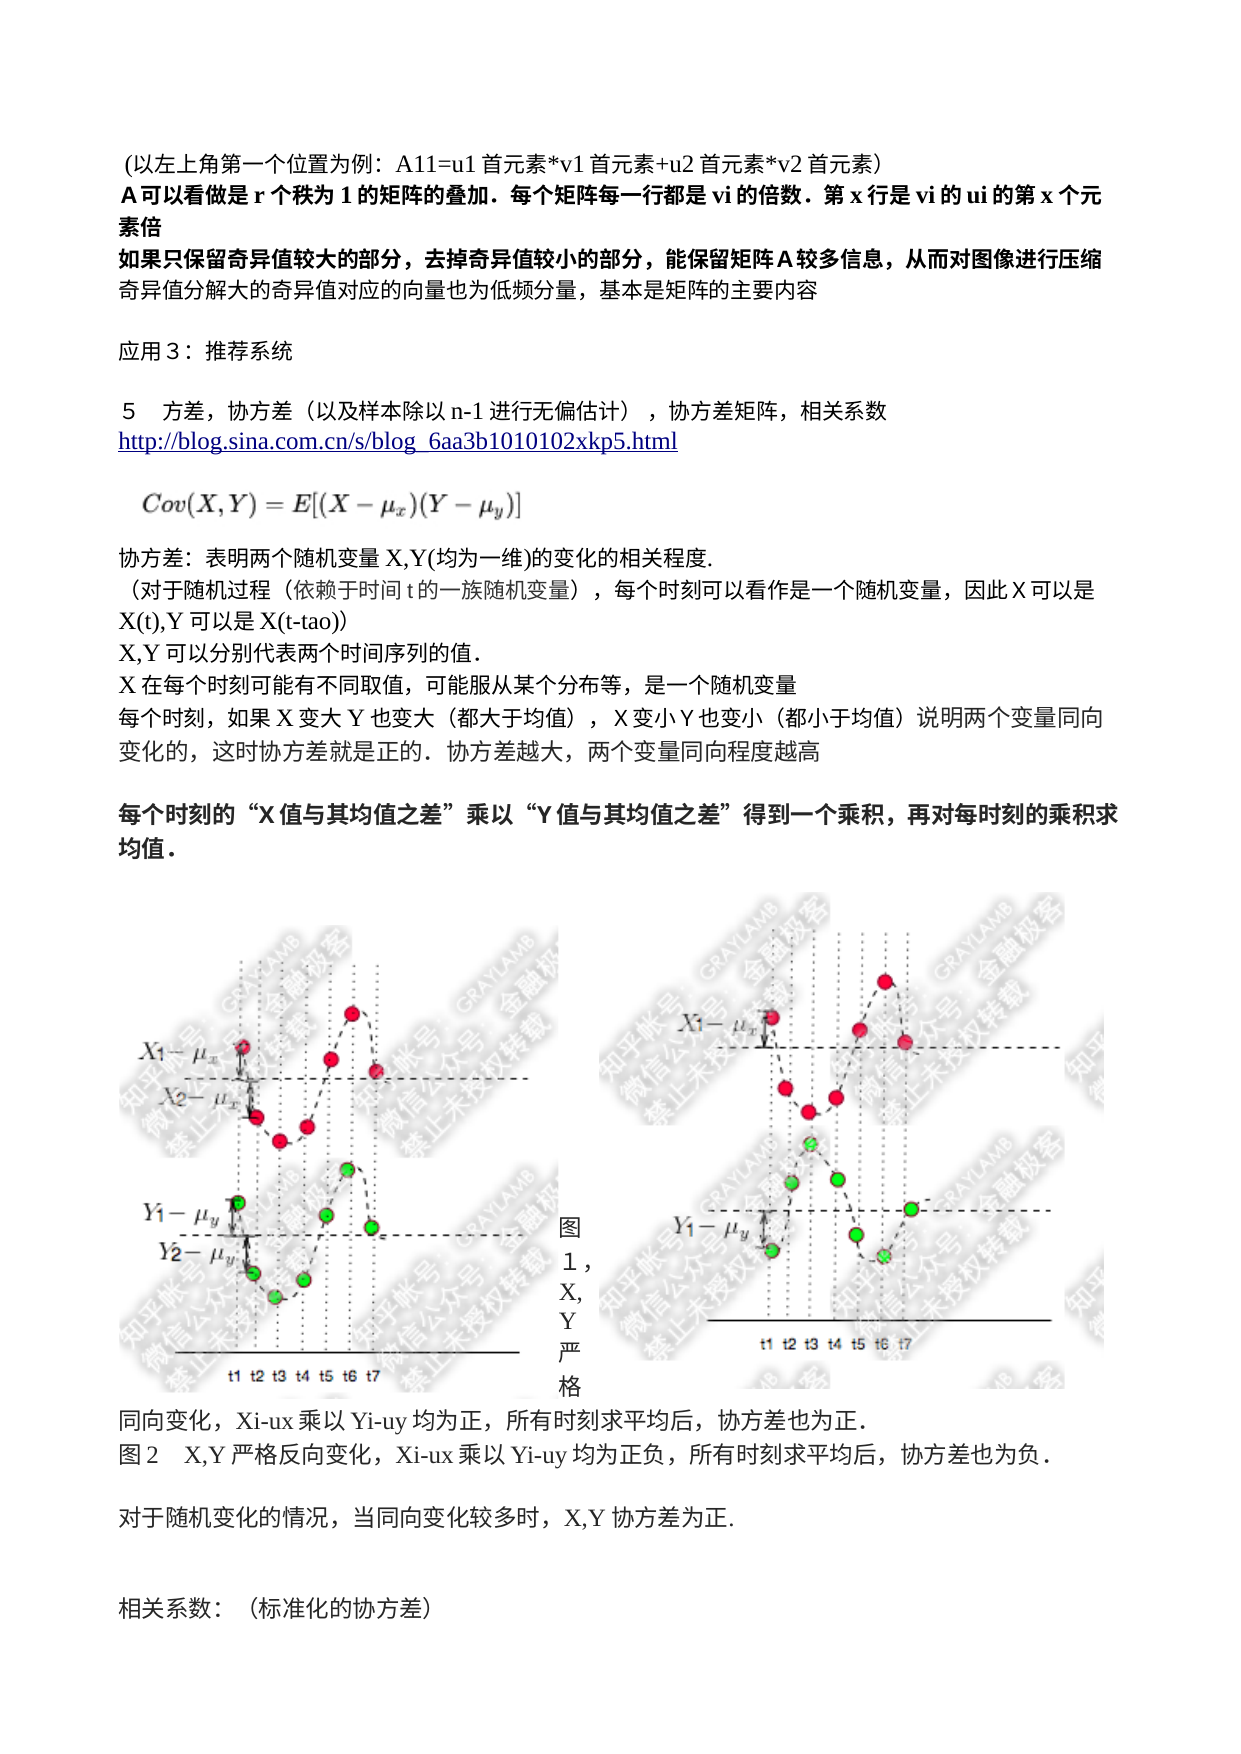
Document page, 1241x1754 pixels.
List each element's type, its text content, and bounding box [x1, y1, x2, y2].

text ５ 方差，协方差（以及样本除以n-1进行无偏估计） ，协方差矩阵，相关系数 [118, 394, 1122, 426]
text 每个时刻的“X值与其均值之差”乘以“Y值与其均值之差”得到一个乘积，再对每时刻的乘积求均值． [118, 796, 1122, 864]
text http://blog.sina.com.cn/s/blog_6aa3b1010102xkp5.html [118, 426, 1122, 455]
text 每个时刻，如果X变大Y也变大（都大于均值），Ｘ变小Ｙ也变小（都小于均值）说明两个变量同向变化的，这时协方差就是正的．协方差越大，两个变量同向程度越高 [118, 699, 1122, 767]
text 应用３：推荐系统 [118, 334, 1122, 366]
text 如果只保留奇异值较大的部分，去掉奇异值较小的部分，能保留矩阵Ａ较多信息，从而对图像进行压缩奇异值分解大的奇异值对应的向量也为低频分量，基本是矩阵的主要内容 [118, 242, 1122, 305]
text 图2 X,Y严格反向变化，Xi-ux乘以Yi-uy均为正负，所有时刻求平均后，协方差也为负． [118, 1436, 1122, 1470]
text Ａ可以看做是r个秩为1的矩阵的叠加．每个矩阵每一行都是vi的倍数．第x行是vi的ui的第x个元素倍 [118, 178, 1122, 242]
picture [599, 892, 1104, 1389]
text （对于随机过程（依赖于时间t的一族随机变量），每个时刻可以看作是一个随机变量，因此Ｘ可以是X(t),Y可以是X(t-tao)） [118, 573, 1122, 636]
text X在每个时刻可能有不同取值，可能服从某个分布等，是一个随机变量 [118, 668, 1122, 699]
text 协方差：表明两个随机变量X,Y(均为一维)的变化的相关程度. [118, 541, 1122, 573]
text 图１，X,Y严格同向变化，Xi-ux乘以Yi-uy均为正，所有时刻求平均后，协方差也为正． [118, 1209, 1122, 1436]
text 对于随机变化的情况，当同向变化较多时，X,Y协方差为正. [118, 1499, 1122, 1533]
text (以左上角第一个位置为例：A11=u1首元素*v1首元素+u2首元素*v2首元素） [118, 147, 1122, 178]
text X,Y可以分别代表两个时间序列的值． [118, 636, 1122, 668]
picture [119, 925, 559, 1399]
picture [126, 477, 542, 533]
text 相关系数：（标准化的协方差） [118, 1591, 1122, 1624]
